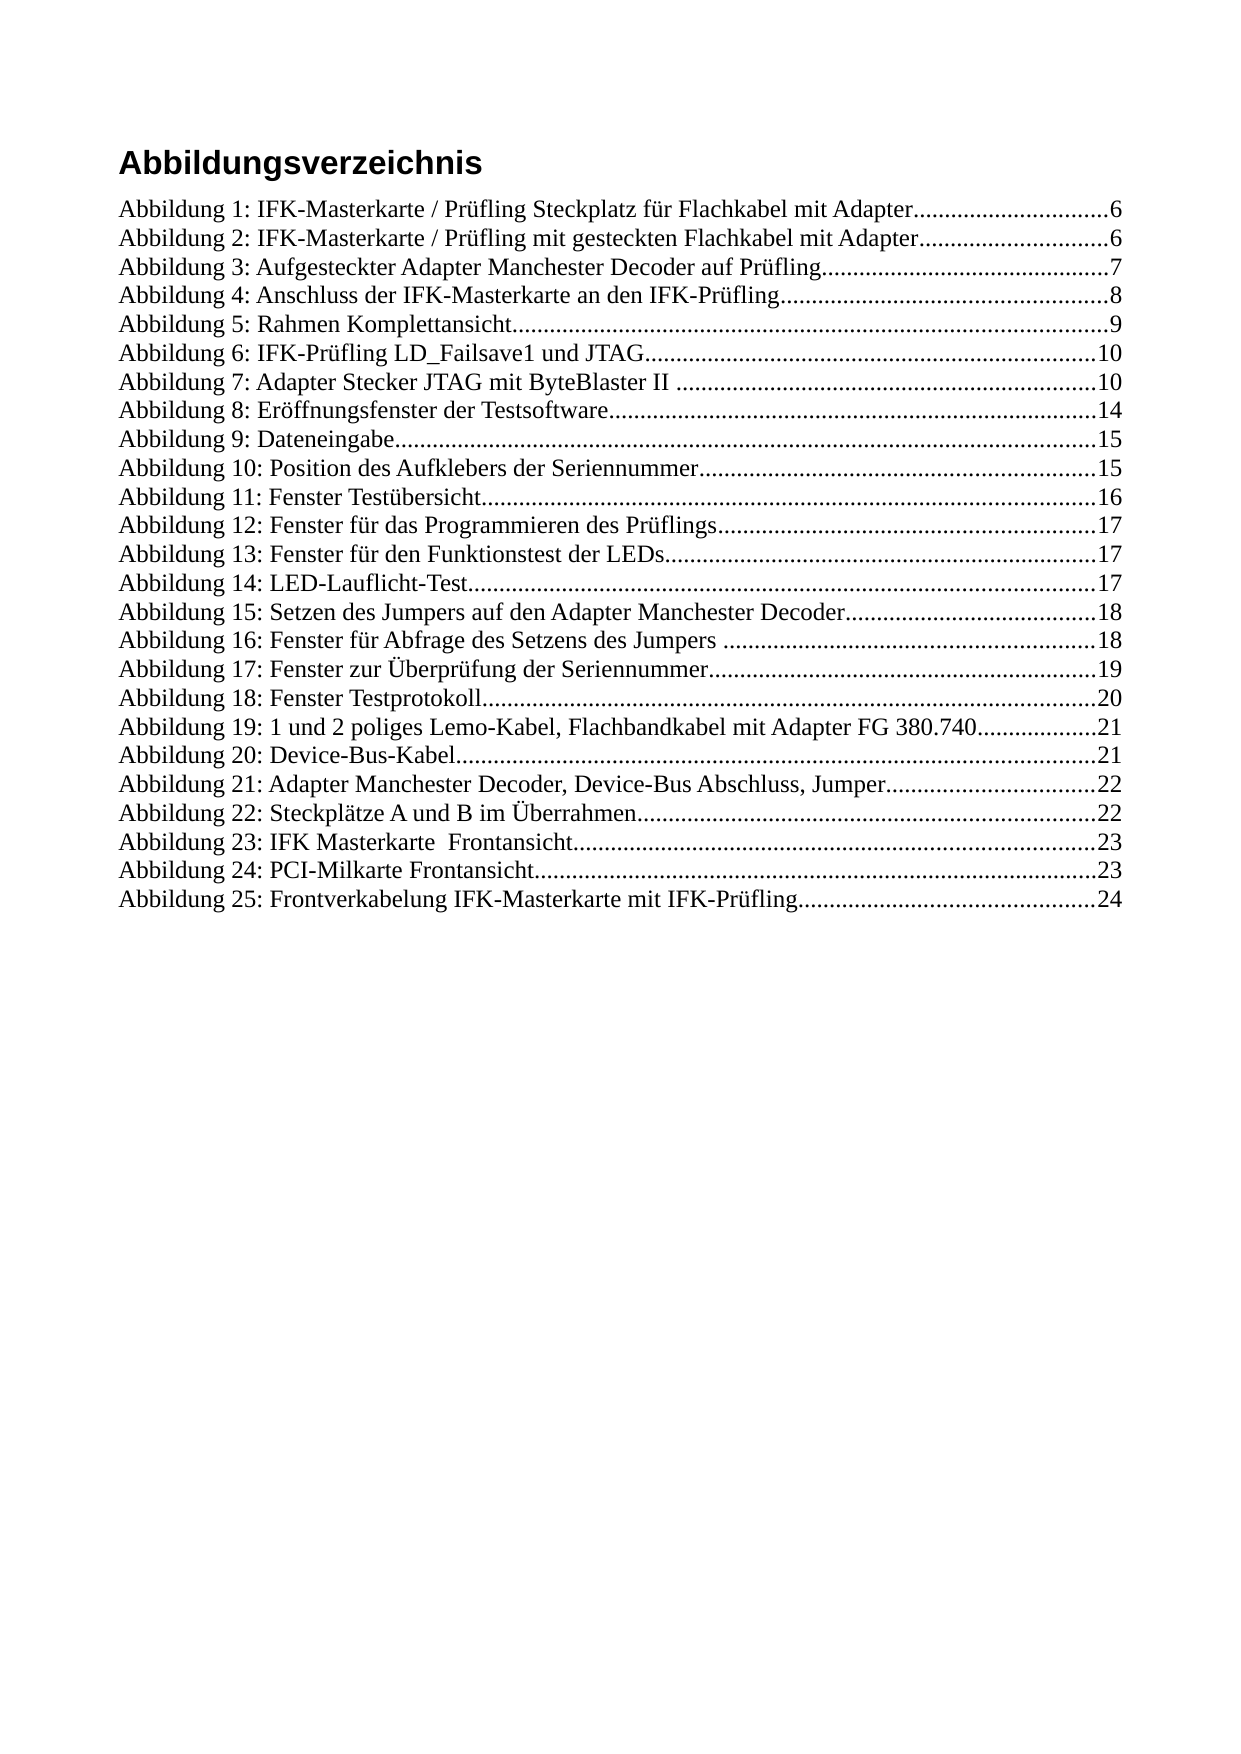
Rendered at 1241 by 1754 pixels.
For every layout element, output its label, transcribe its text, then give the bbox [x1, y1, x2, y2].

text Abbildung 8: Eröffnungsfenster der Testsoftware 14 [118, 395, 1122, 424]
text Abbildung 21: Adapter Manchester Decoder, Device-Bus Abschluss, Jumper 22 [118, 769, 1122, 798]
text Abbildung 20: Device-Bus-Kabel 21 [118, 740, 1122, 769]
text Abbildung 7: Adapter Stecker JTAG mit ByteBlaster II 10 [118, 367, 1122, 395]
text Abbildung 1: IFK-Masterkarte / Prüfling Steckplatz für Flachkabel mit Adapter 6 [118, 194, 1122, 223]
text Abbildung 2: IFK-Masterkarte / Prüfling mit gesteckten Flachkabel mit Adapter 6 [118, 223, 1122, 252]
text Abbildung 18: Fenster Testprotokoll 20 [118, 683, 1122, 712]
subtitle Abbildungsverzeichnis [118, 143, 1122, 182]
text Abbildung 16: Fenster für Abfrage des Setzens des Jumpers 18 [118, 625, 1122, 654]
text Abbildung 3: Aufgesteckter Adapter Manchester Decoder auf Prüfling 7 [118, 252, 1122, 280]
text Abbildung 12: Fenster für das Programmieren des Prüflings 17 [118, 510, 1122, 539]
text Abbildung 25: Frontverkabelung IFK-Masterkarte mit IFK-Prüfling 24 [118, 884, 1122, 913]
text Abbildung 13: Fenster für den Funktionstest der LEDs 17 [118, 539, 1122, 568]
text Abbildung 22: Steckplätze A und B im Überrahmen 22 [118, 798, 1122, 827]
text Abbildung 19: 1 und 2 poliges Lemo-Kabel, Flachbandkabel mit Adapter FG 380.740 21 [118, 712, 1122, 740]
text Abbildung 9: Dateneingabe 15 [118, 424, 1122, 453]
text Abbildung 10: Position des Aufklebers der Seriennummer 15 [118, 453, 1122, 482]
text Abbildung 6: IFK-Prüfling LD_Failsave1 und JTAG 10 [118, 338, 1122, 367]
text Abbildung 11: Fenster Testübersicht 16 [118, 482, 1122, 510]
text Abbildung 23: IFK Masterkarte Frontansicht 23 [118, 827, 1122, 855]
text Abbildung 4: Anschluss der IFK-Masterkarte an den IFK-Prüfling 8 [118, 280, 1122, 309]
text Abbildung 17: Fenster zur Überprüfung der Seriennummer 19 [118, 654, 1122, 683]
text Abbildung 5: Rahmen Komplettansicht 9 [118, 309, 1122, 338]
text Abbildung 14: LED-Lauflicht-Test 17 [118, 568, 1122, 597]
text Abbildung 15: Setzen des Jumpers auf den Adapter Manchester Decoder 18 [118, 597, 1122, 625]
text Abbildung 24: PCI-Milkarte Frontansicht 23 [118, 855, 1122, 884]
